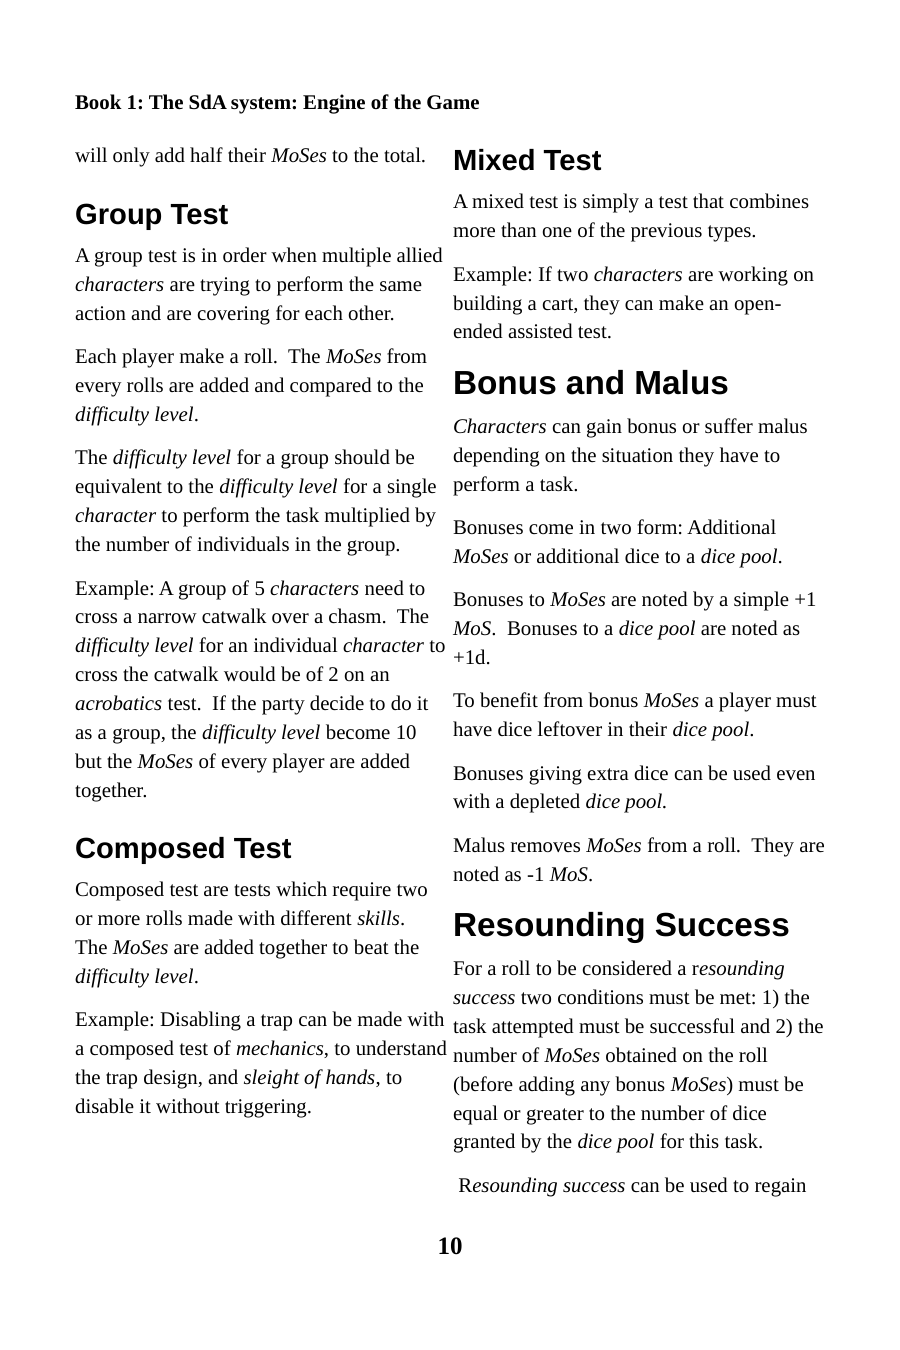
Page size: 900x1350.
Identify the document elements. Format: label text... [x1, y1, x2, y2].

text Bonuses come in two form: Additional MoSes or additional dice to a dice pool. [453, 515, 825, 568]
text Composed test are tests which require two or more rolls made with different skills. The MoSes are added together to beat the difficulty level. [75, 877, 447, 988]
text Resounding success can be used to regain [453, 1173, 825, 1197]
text A mixed test is simply a test that combines more than one of the previous types. [453, 189, 825, 242]
subtitle Mixed Test [453, 143, 825, 177]
text Example: Disabling a trap can be made with a composed test of mechanics, to understand the trap design, and sleight of hands, to disable it without triggering. [75, 1007, 447, 1118]
text For a roll to be considered a resounding success two conditions must be met: 1) the task attempted must be successful and 2) the number of MoSes obtained on the roll (before adding any bonus MoSes) must be equal or greater to the number of dice granted by the dice pool for this task. [453, 956, 825, 1153]
text Example: If two characters are working on building a cart, they can make an open-ended assisted test. [453, 262, 825, 343]
subtitle Resounding Success [453, 905, 825, 944]
text A group test is in order when multiple allied characters are trying to perform the same action and are covering for each other. [75, 243, 447, 325]
text Example: A group of 5 characters need to cross a narrow catwalk over a chasm. The difficulty level for an individual character to cross the catwalk would be of 2 on an acrobatics test. If the party decide to do it as a group, the difficulty level become 10 but the MoSes of every player are added together. [75, 576, 447, 802]
subtitle Composed Test [75, 831, 447, 865]
text Bonuses giving extra dice can be used even with a depleted dice pool. [453, 761, 825, 813]
text Each player make a roll. The MoSes from every rolls are added and compared to the difficulty level. [75, 344, 447, 426]
subtitle Bonus and Malus [453, 363, 825, 401]
text Bonuses to MoSes are noted by a simple +1 MoS. Bonuses to a dice pool are noted as +1d. [453, 587, 825, 669]
text Characters can gain bonus or suffer malus depending on the situation they have to perform a task. [453, 414, 825, 496]
subtitle Group Test [75, 197, 447, 231]
text To benefit from bonus MoSes a player must have dice leftover in their dice pool. [453, 688, 825, 741]
text The difficulty level for a group should be equivalent to the difficulty level for a single character to perform the task multiplied by the number of individuals in the group. [75, 446, 447, 556]
text will only add half their MoSes to the total. [75, 143, 447, 167]
text Malus removes MoSes from a roll. They are noted as -1 MoS. [453, 833, 825, 886]
